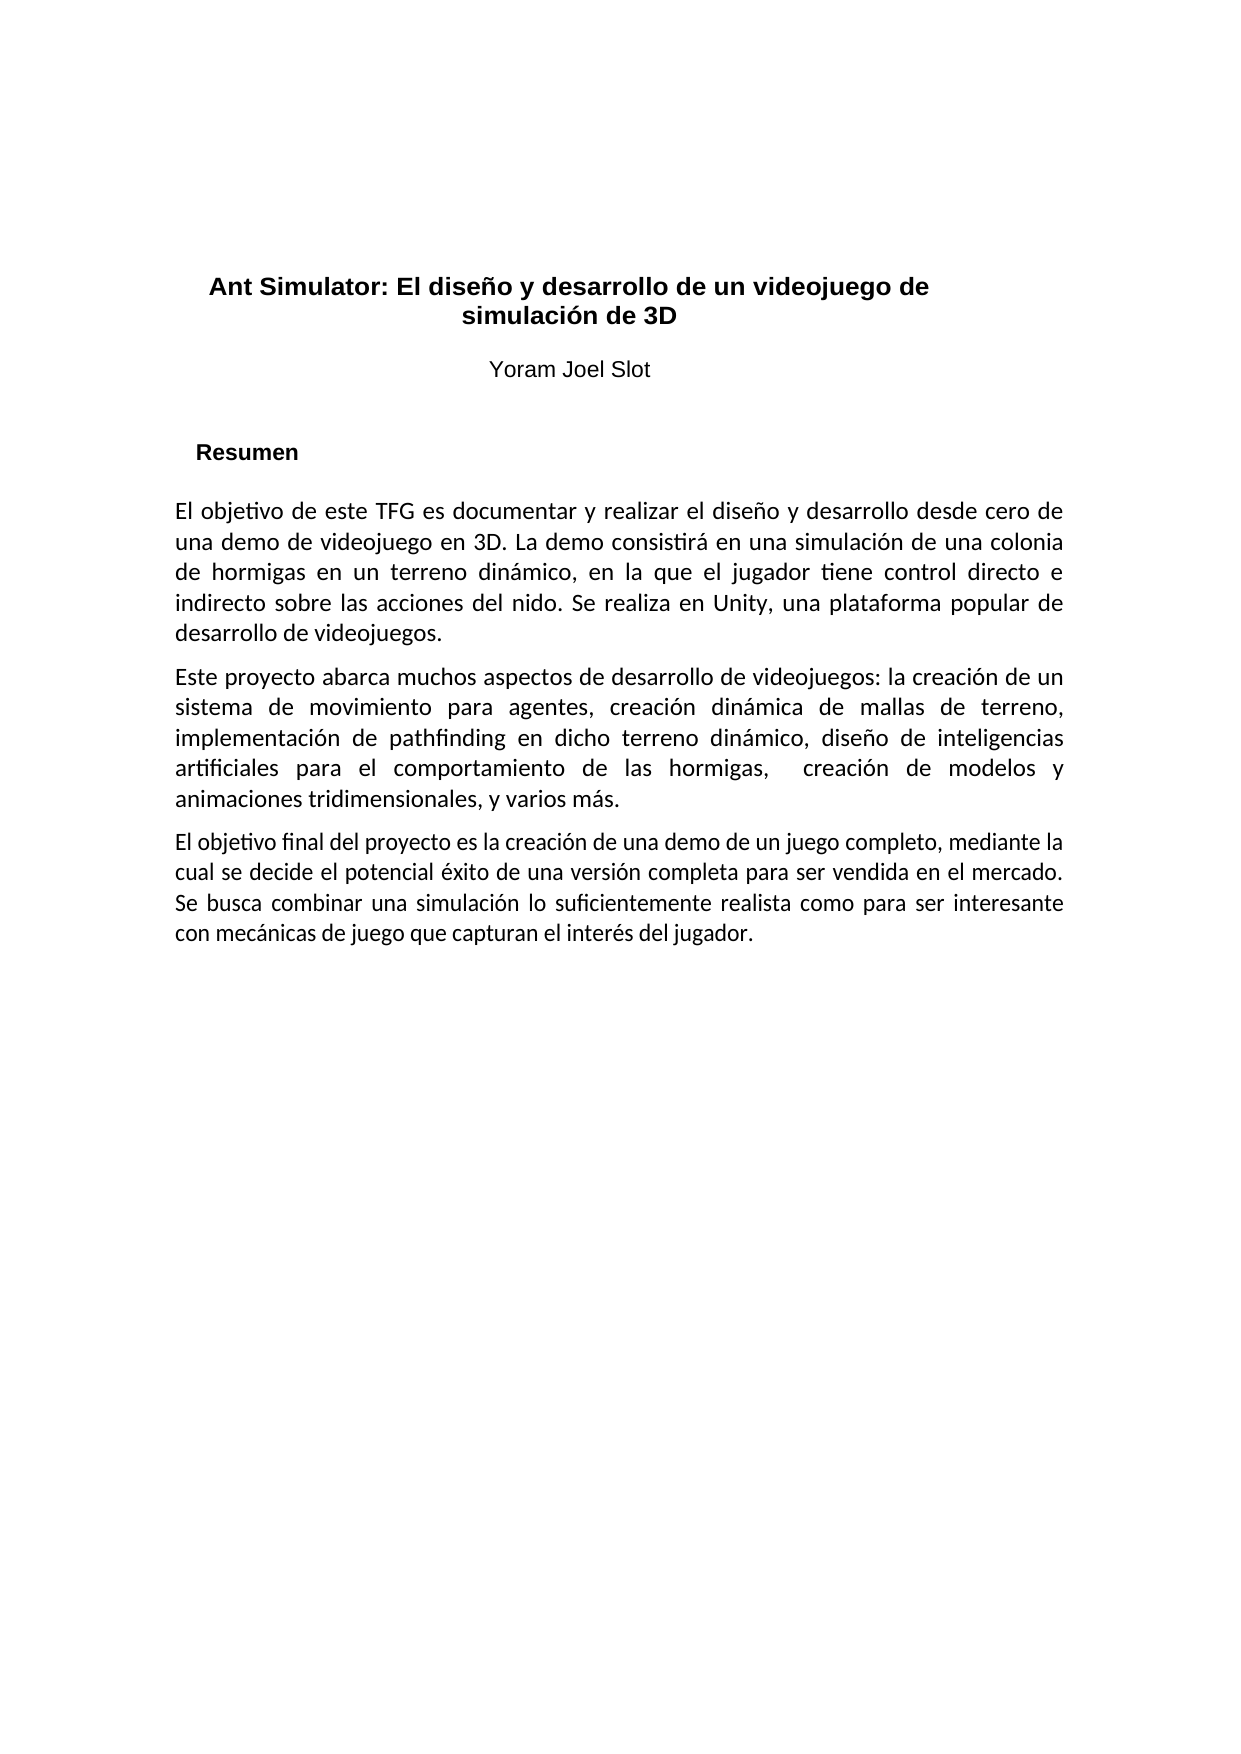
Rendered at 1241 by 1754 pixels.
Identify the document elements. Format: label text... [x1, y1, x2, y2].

subtitle Resumen [196, 439, 1065, 465]
subtitle Ant Simulator: El diseño y desarrollo de un videojuego de simulación de 3D [175, 272, 963, 330]
text Este proyecto abarca muchos aspectos de desarrollo de videojuegos: la creación de un sistema de movimiento para agentes, creación dinámica de mallas de terreno, implementación de pathfinding en dicho terreno dinámico, diseño de inteligencias artificiales para el comportamiento de las hormigas, creación de modelos y animaciones tridimensionales, y varios más. [175, 661, 1065, 813]
text El objetivo de este TFG es documentar y realizar el diseño y desarrollo desde cero de una demo de videojuego en 3D. La demo consistirá en una simulación de una colonia de hormigas en un terreno dinámico, en la que el jugador tiene control directo e indirecto sobre las acciones del nido. Se realiza en Unity, una plataforma popular de desarrollo de videojuegos. [175, 496, 1065, 648]
text Yoram Joel Slot [175, 356, 963, 382]
text El objetivo final del proyecto es la creación de una demo de un juego completo, mediante la cual se decide el potencial éxito de una versión completa para ser vendida en el mercado. Se busca combinar una simulación lo suficientemente realista como para ser interesante con mecánicas de juego que capturan el interés del jugador. [175, 826, 1065, 948]
